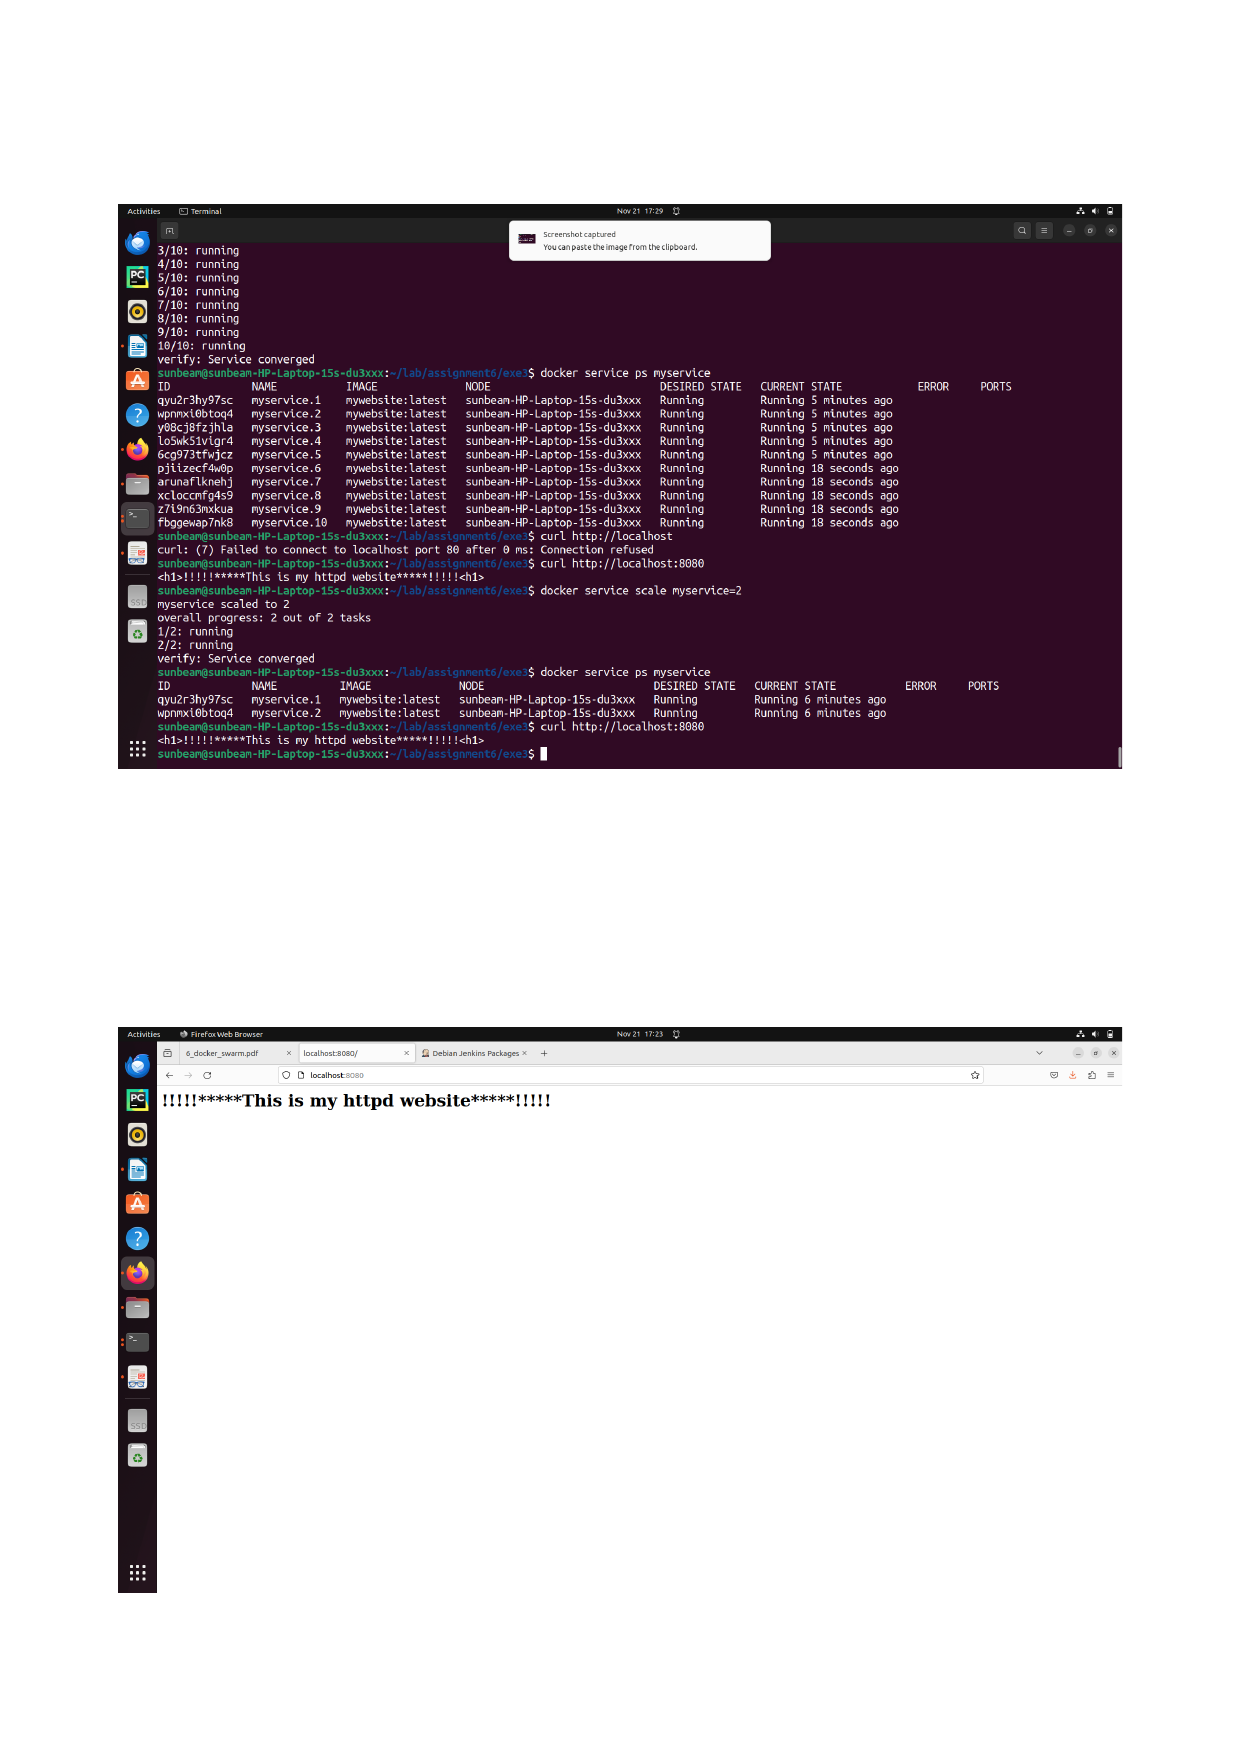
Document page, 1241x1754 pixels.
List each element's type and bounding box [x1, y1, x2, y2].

picture [118, 1027, 1123, 1593]
picture [118, 204, 1123, 769]
